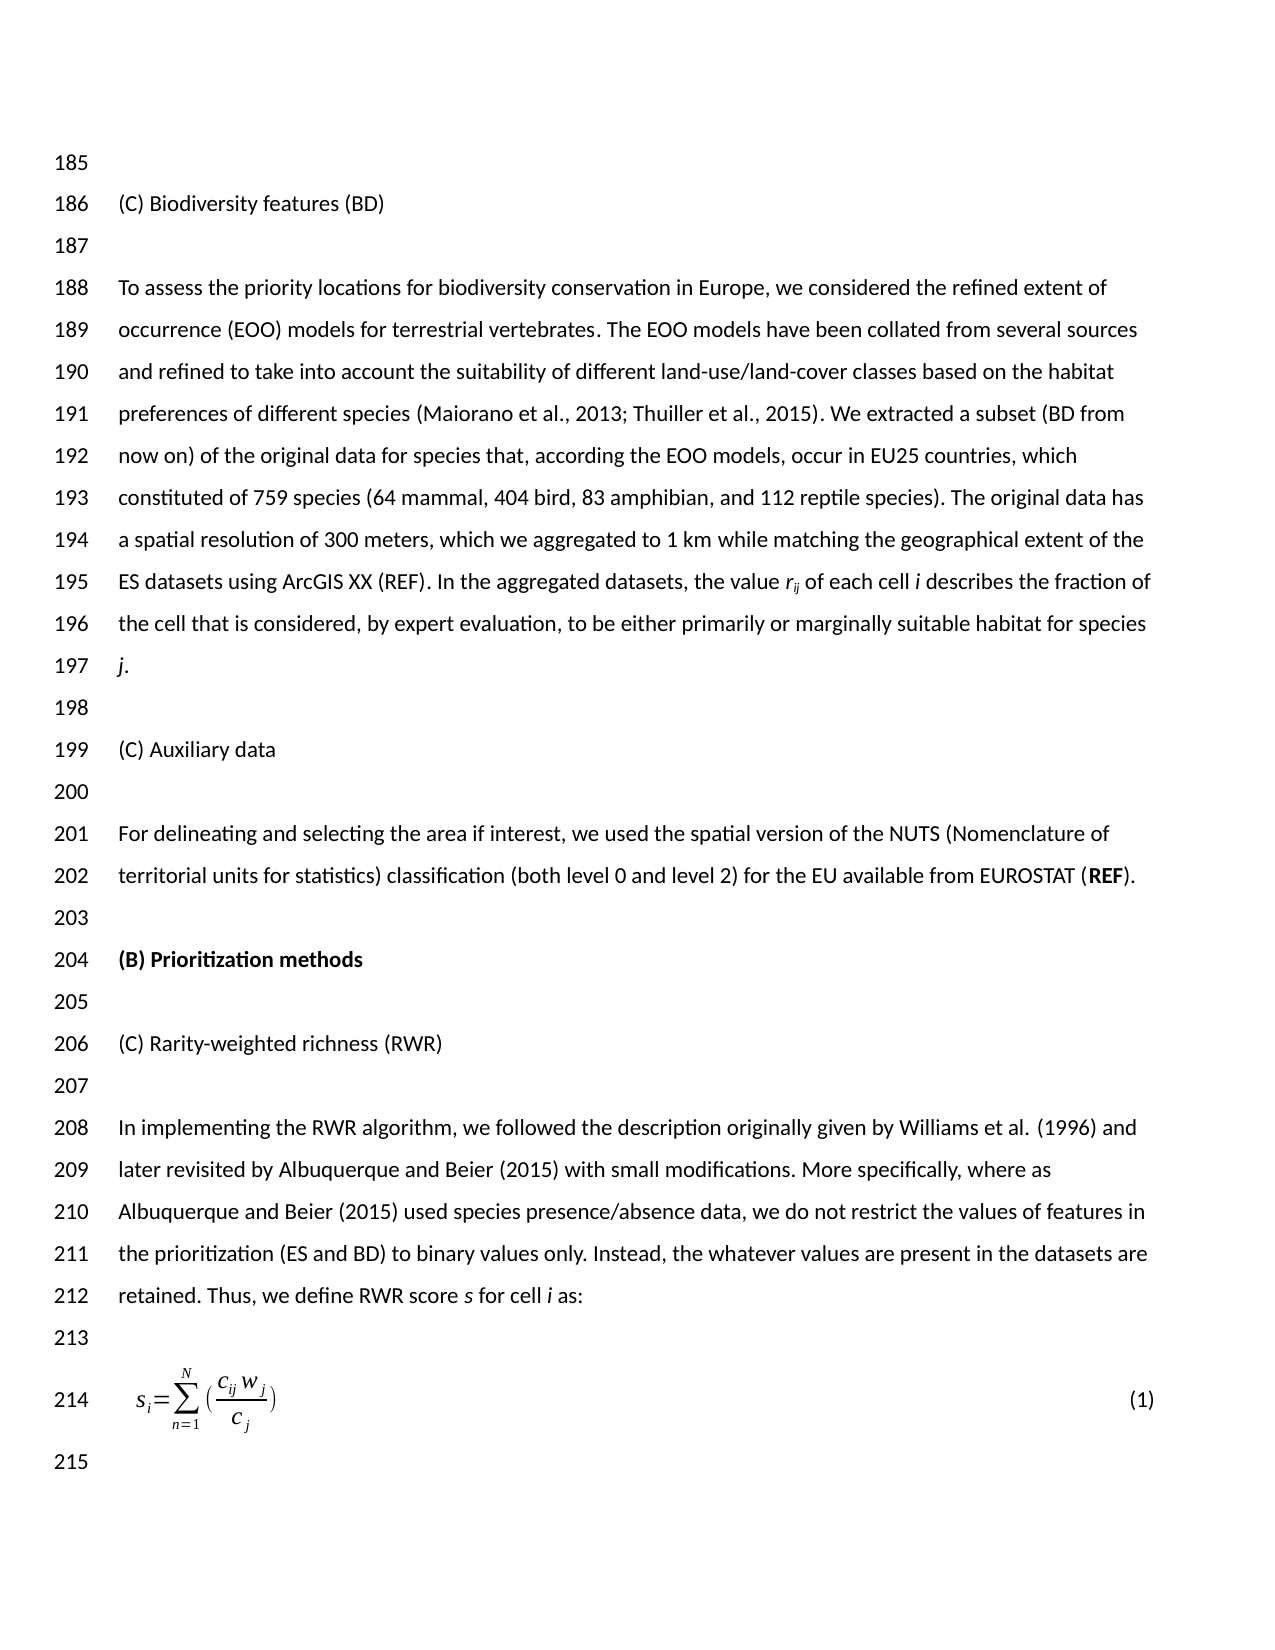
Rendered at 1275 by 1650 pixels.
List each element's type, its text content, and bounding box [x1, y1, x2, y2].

subtitle (C) Rarity-weighted richness (RWR) [118, 1029, 1157, 1057]
text (C) Auxiliary data [118, 735, 1157, 763]
text In implementing the RWR algorithm, we followed the description originally given by Williams et al. (1996) and later revisited by Albuquerque and Beier (2015) with small modifications. More specifically, where as Albuquerque and Beier (2015) used species presence/absence data, we do not restrict the values of features in the prioritization (ES and BD) to binary values only. Instead, the whatever values are present in the datasets are retained. Thus, we define RWR score s for cell i as: [118, 1113, 1157, 1309]
subtitle (C) Biodiversity features (BD) [118, 189, 1157, 218]
text To assess the priority locations for biodiversity conservation in Europe, we considered the refined extent of occurrence (EOO) models for terrestrial vertebrates. The EOO models have been collated from several sources and refined to take into account the suitability of different land-use/land-cover classes based on the habitat preferences of different species (Maiorano et al., 2013; Thuiller et al., 2015). We extracted a subset (BD from now on) of the original data for species that, according the EOO models, occur in EU25 countries, which constituted of 759 species (64 mammal, 404 bird, 83 amphibian, and 112 reptile species). The original data has a spatial resolution of 300 meters, which we aggregated to 1 km while matching the geographical extent of the ES datasets using ArcGIS XX (REF). In the aggregated datasets, the value rij of each cell i describes the fraction of the cell that is considered, by expert evaluation, to be either primarily or marginally suitable habitat for species j.⁠ [118, 273, 1157, 679]
subtitle (B) Prioritization methods [118, 945, 1157, 973]
text For delineating and selecting the area if interest, we used the spatial version of the NUTS (Nomenclature of territorial units for statistics) classification (both level 0 and level 2) for the EU available from EUROSTAT (REF). [118, 819, 1157, 889]
text (1) [118, 1365, 1157, 1433]
